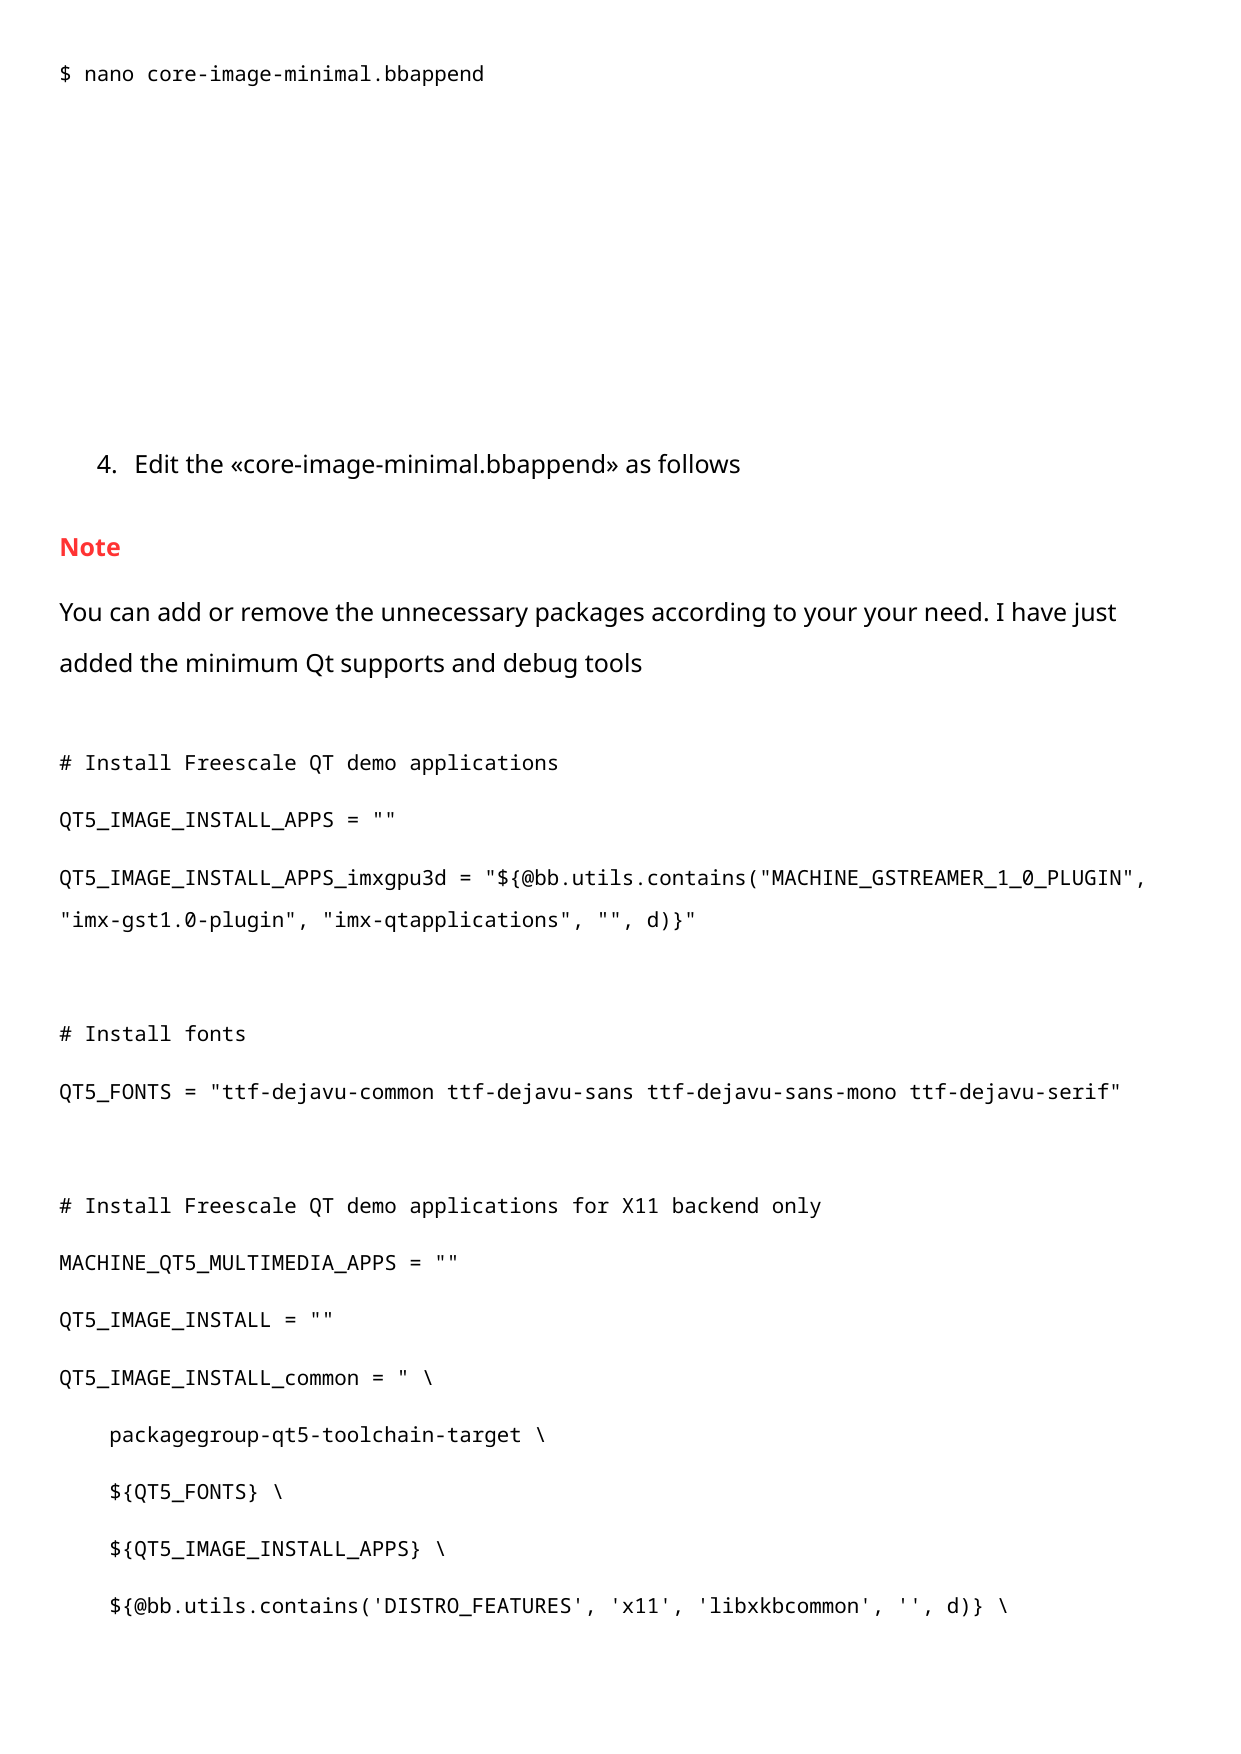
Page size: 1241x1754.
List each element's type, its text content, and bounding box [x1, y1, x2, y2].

text QT5_IMAGE_INSTALL_APPS = "" [59, 805, 1181, 834]
text $ nano core-image-minimal.bbappend [59, 59, 1181, 87]
list Edit the «core-image-minimal.bbappend» as follows [97, 447, 1181, 481]
text # Install Freescale QT demo applications [59, 748, 1181, 777]
text QT5_IMAGE_INSTALL = "" [59, 1306, 1181, 1334]
text ${QT5_IMAGE_INSTALL_APPS} \ [59, 1534, 1181, 1563]
text MACHINE_QT5_MULTIMEDIA_APPS = "" [59, 1248, 1181, 1277]
text ${QT5_FONTS} \ [59, 1477, 1181, 1506]
text QT5_IMAGE_INSTALL_APPS_imxgpu3d = "${@bb.utils.contains("MACHINE_GSTREAMER_1_0_PLUGIN", "imx-gst1.0-plugin", "imx-qtapplications", "", d)}" [59, 863, 1181, 934]
text # Install Freescale QT demo applications for X11 backend only [59, 1191, 1181, 1219]
text ${@bb.utils.contains('DISTRO_FEATURES', 'x11', 'libxkbcommon', '', d)} \ [59, 1591, 1181, 1620]
text You can add or remove the unnecessary packages according to your your need. I have just added the minimum Qt supports and debug tools [59, 595, 1181, 680]
text packagegroup-qt5-toolchain-target \ [59, 1420, 1181, 1448]
text QT5_IMAGE_INSTALL_common = " \ [59, 1363, 1181, 1391]
text QT5_FONTS = "ttf-dejavu-common ttf-dejavu-sans ttf-dejavu-sans-mono ttf-dejavu-serif" [59, 1077, 1181, 1105]
text # Install fonts [59, 1019, 1181, 1048]
text Note [59, 529, 1181, 563]
